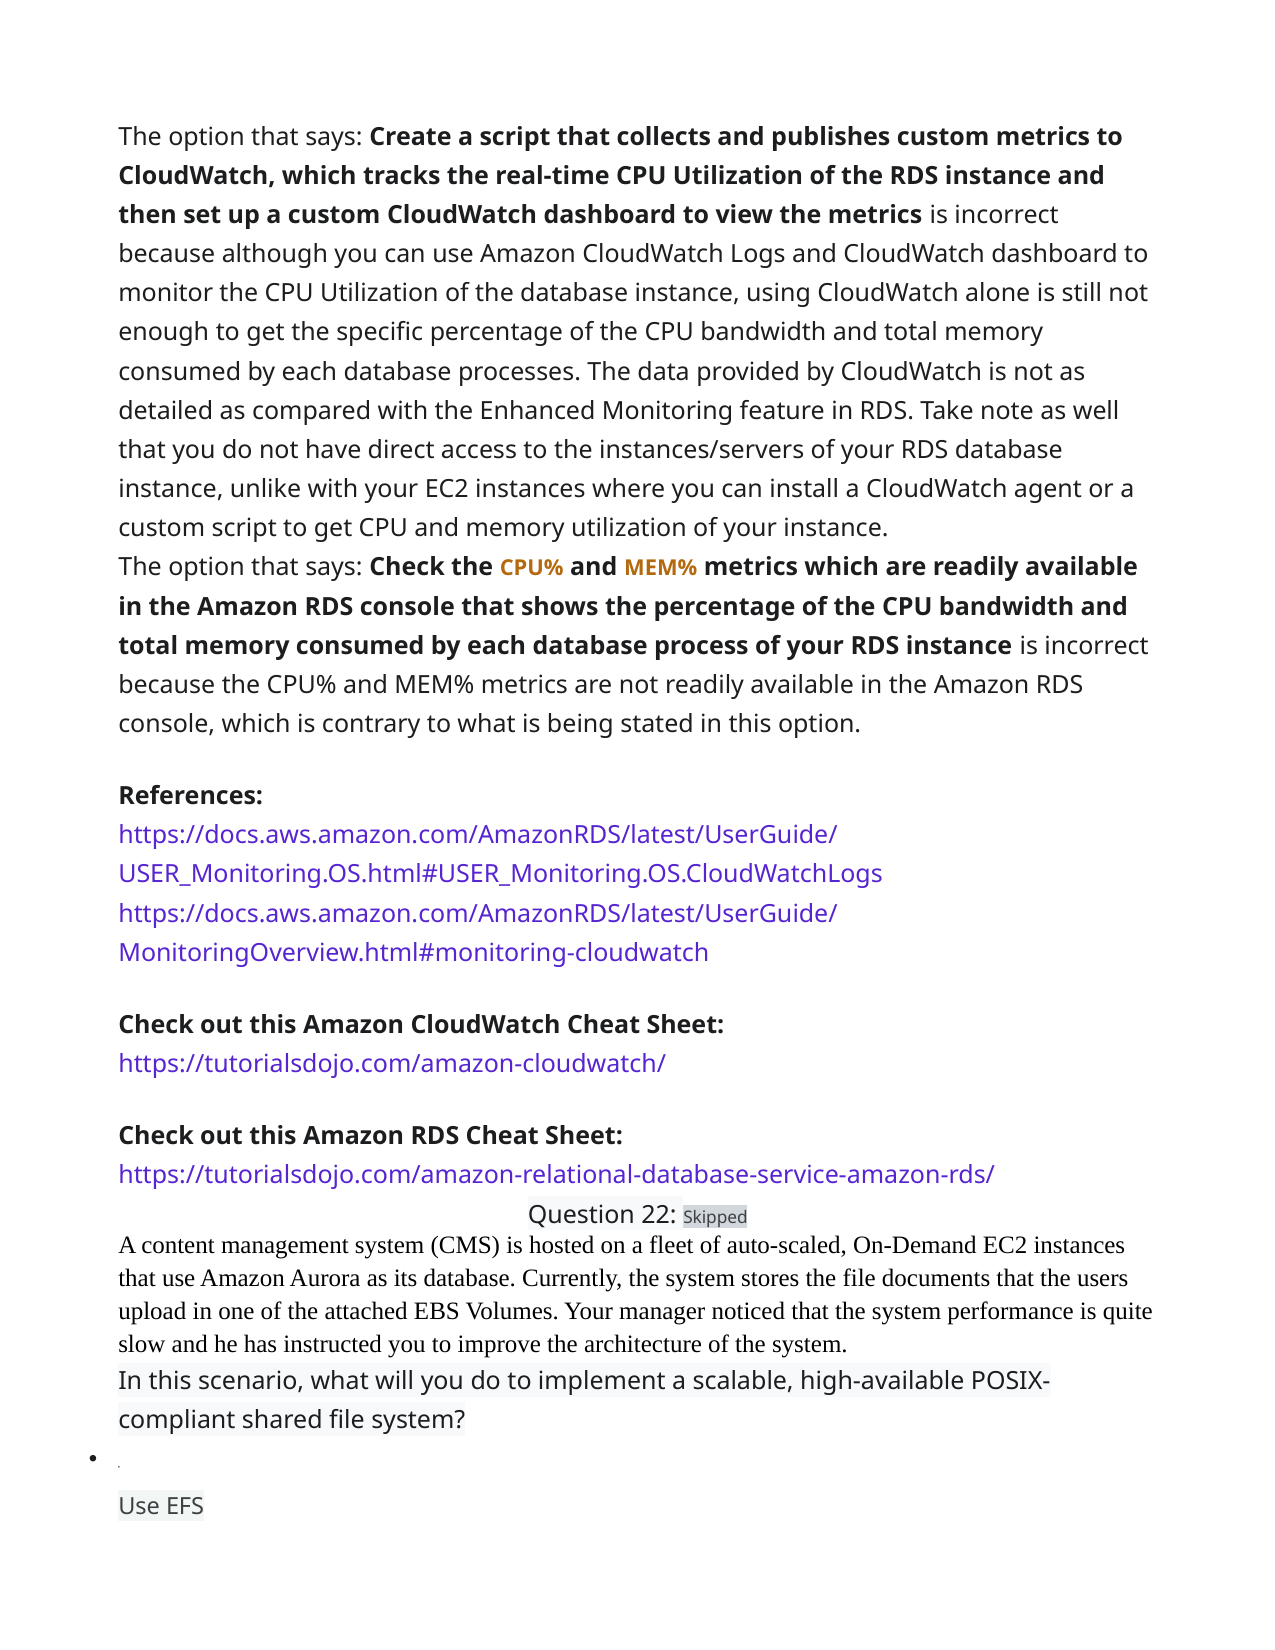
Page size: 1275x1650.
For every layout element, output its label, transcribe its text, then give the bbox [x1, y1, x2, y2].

text https://tutorialsdojo.com/amazon-relational-database-service-amazon-rds/ [118, 1157, 1157, 1191]
text https://tutorialsdojo.com/amazon-cloudwatch/ [118, 1046, 1157, 1080]
text The option that says: Check the CPU% and MEM% metrics which are readily available in the Amazon RDS console that shows the percentage of the CPU bandwidth and total memory consumed by each database process of your RDS instance is incorrect because the CPU% and MEM% metrics are not readily available in the Amazon RDS console, which is contrary to what is being stated in this option. [118, 549, 1157, 740]
text References: [118, 778, 1157, 812]
text Question 22: Skipped [118, 1196, 1157, 1230]
text The option that says: Create a script that collects and publishes custom metrics to CloudWatch, which tracks the real-time CPU Utilization of the RDS instance and then set up a custom CloudWatch dashboard to view the metrics is incorrect because although you can use Amazon CloudWatch Logs and CloudWatch dashboard to monitor the CPU Utilization of the database instance, using CloudWatch alone is still not enough to get the specific percentage of the CPU bandwidth and total memory consumed by each database processes. The data provided by CloudWatch is not as detailed as compared with the Enhanced Monitoring feature in RDS. Take note as well that you do not have direct access to the instances/servers of your RDS database instance, unlike with your EC2 instances where you can install a CloudWatch agent or a custom script to get CPU and memory utilization of your instance. [118, 118, 1157, 544]
text Check out this Amazon CloudWatch Cheat Sheet: [118, 1007, 1157, 1041]
list ​ [118, 1441, 1157, 1475]
text A content management system (CMS) is hosted on a fleet of auto-scaled, On-Demand EC2 instances that use Amazon Aurora as its database. Currently, the system stores the file documents that the users upload in one of the attached EBS Volumes. Your manager noticed that the system performance is quite slow and he has instructed you to improve the architecture of the system. [118, 1230, 1157, 1358]
text https://docs.aws.amazon.com/AmazonRDS/latest/UserGuide/MonitoringOverview.html#monitoring-cloudwatch [118, 895, 1157, 968]
text In this scenario, what will you do to implement a scalable, high-available POSIX-compliant shared file system? [118, 1362, 1157, 1436]
text https://docs.aws.amazon.com/AmazonRDS/latest/UserGuide/USER_Monitoring.OS.html#USER_Monitoring.OS.CloudWatchLogs [118, 817, 1157, 890]
list Use EFS [118, 1489, 1157, 1521]
text Check out this Amazon RDS Cheat Sheet: [118, 1118, 1157, 1152]
